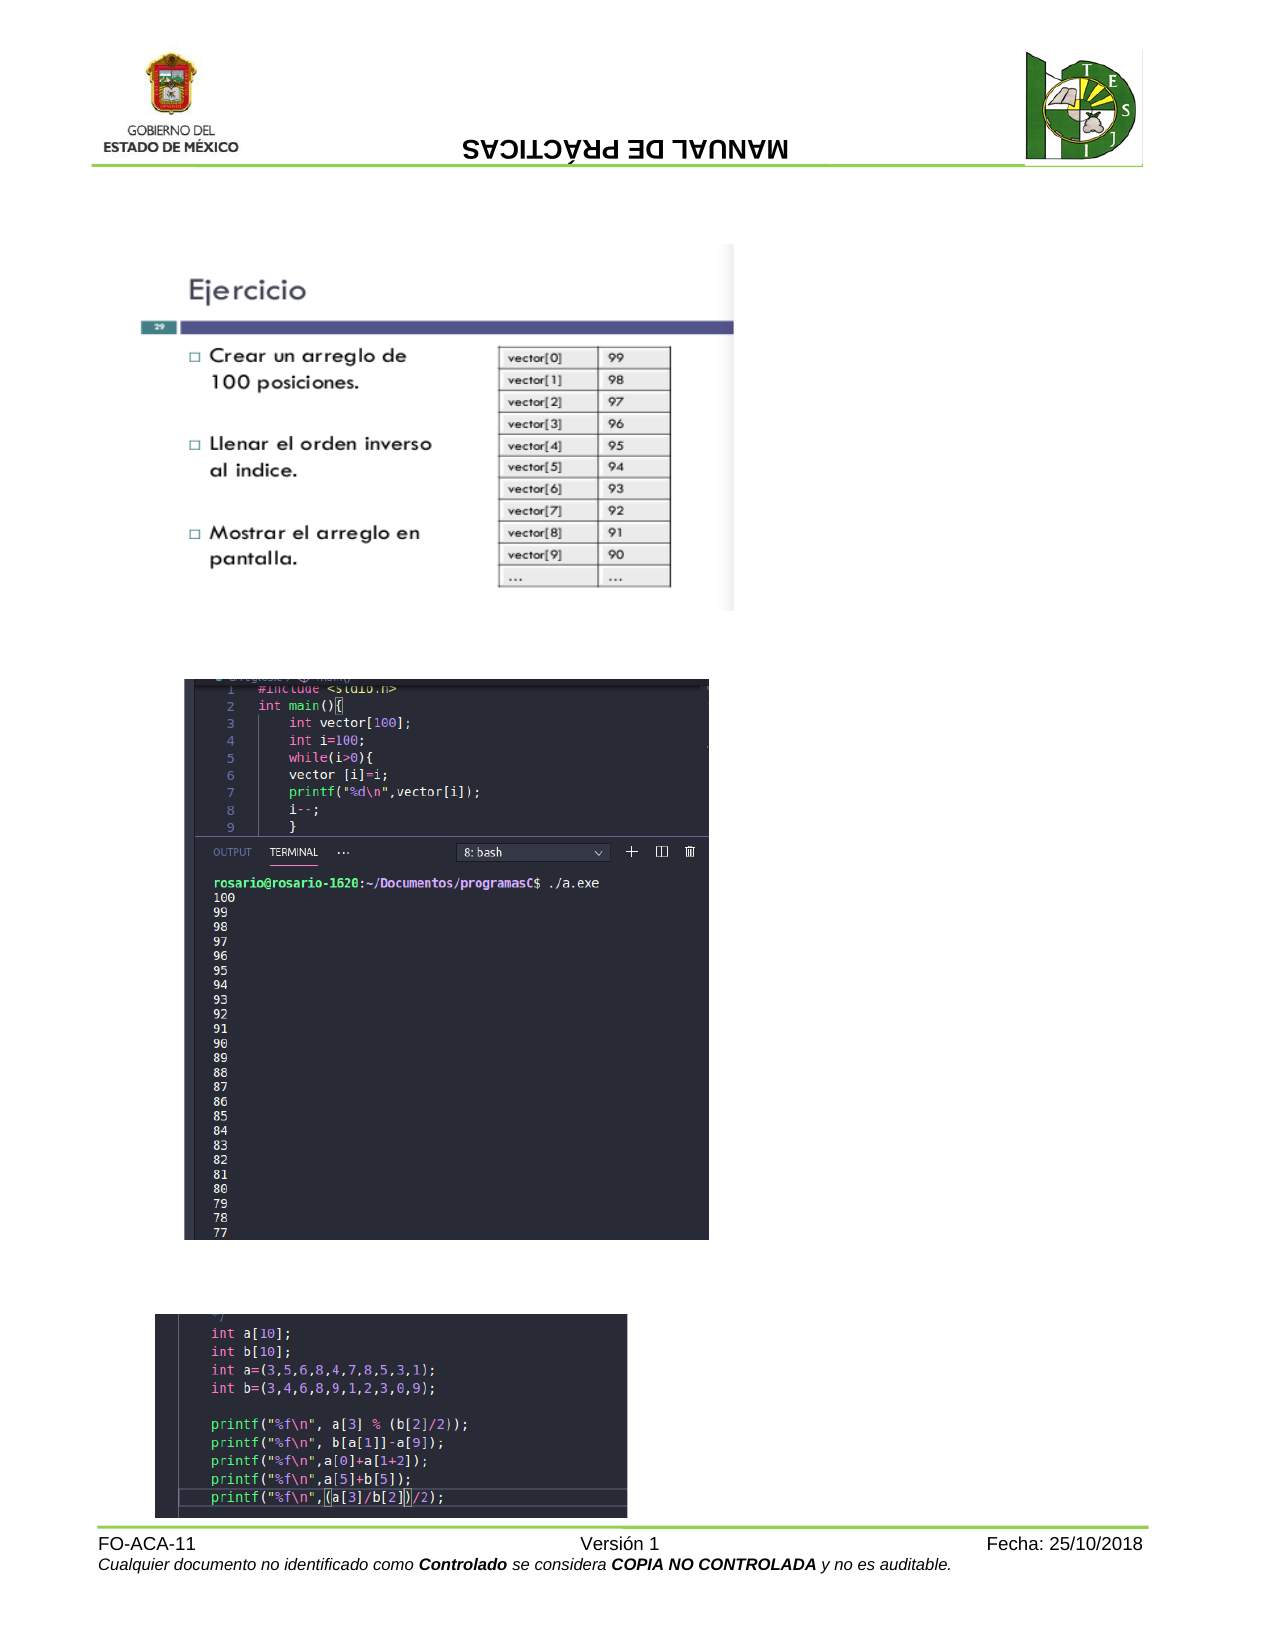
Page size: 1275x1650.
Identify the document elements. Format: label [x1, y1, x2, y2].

picture [503, 1314, 628, 1518]
picture [579, 679, 709, 1240]
picture [95, 42, 241, 161]
picture [1024, 50, 1143, 166]
picture [124, 244, 451, 611]
